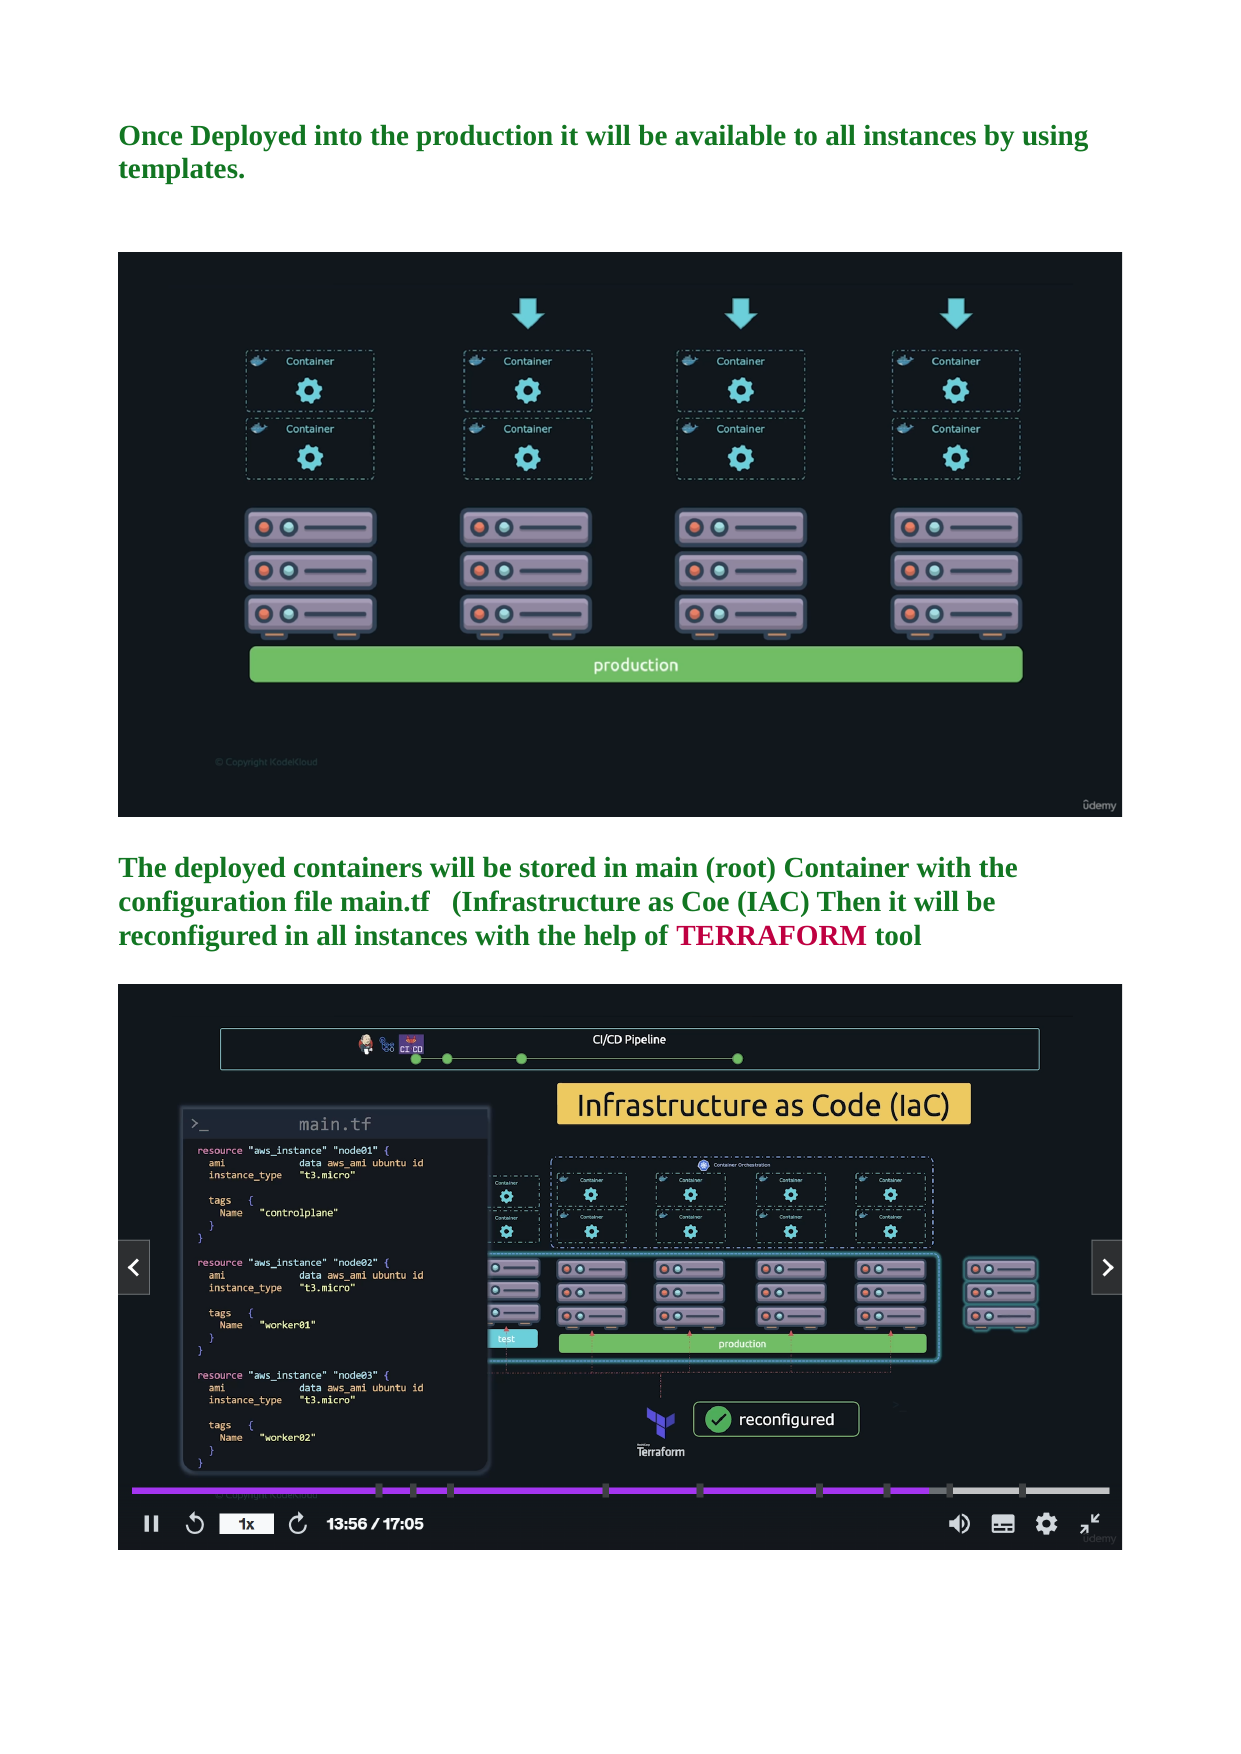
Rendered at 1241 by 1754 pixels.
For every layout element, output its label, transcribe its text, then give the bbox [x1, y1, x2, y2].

picture [118, 984, 1123, 1550]
text Once Deployed into the production it will be available to all instances by using templates. [118, 118, 1122, 185]
picture [118, 252, 1123, 817]
text The deployed containers will be stored in main (root) Container with the configuration file main.tf (Infrastructure as Coe (IAC) Then it will be reconfigured in all instances with the help of TERRAFORM tool [118, 851, 1122, 951]
